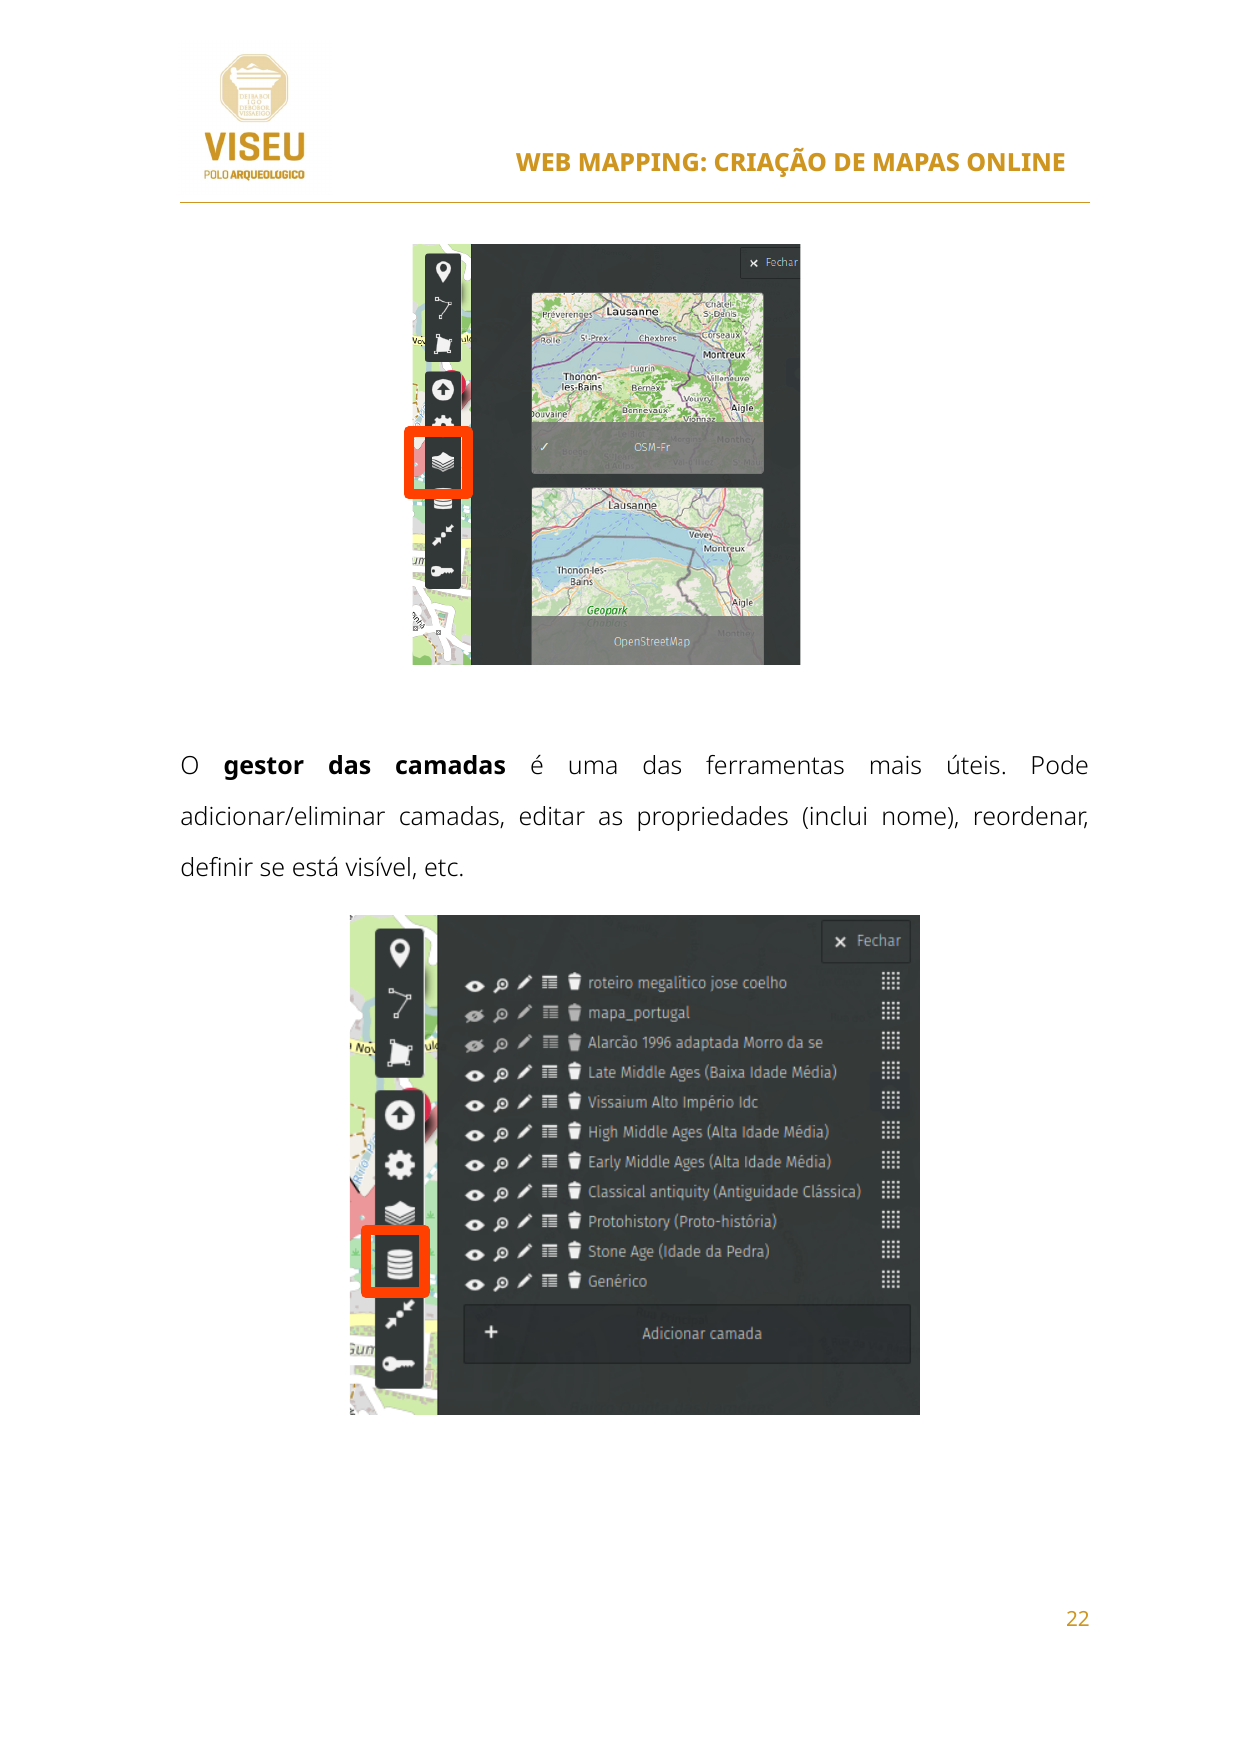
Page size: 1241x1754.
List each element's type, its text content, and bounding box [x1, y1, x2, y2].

text O gestor das camadas é uma das ferramentas mais úteis. Pode adicionar/eliminar camadas, editar as propriedades (inclui nome), reordenar, definir se está visível, etc. [180, 747, 1090, 883]
picture [414, 437, 462, 489]
picture [412, 244, 801, 665]
picture [349, 915, 920, 1415]
